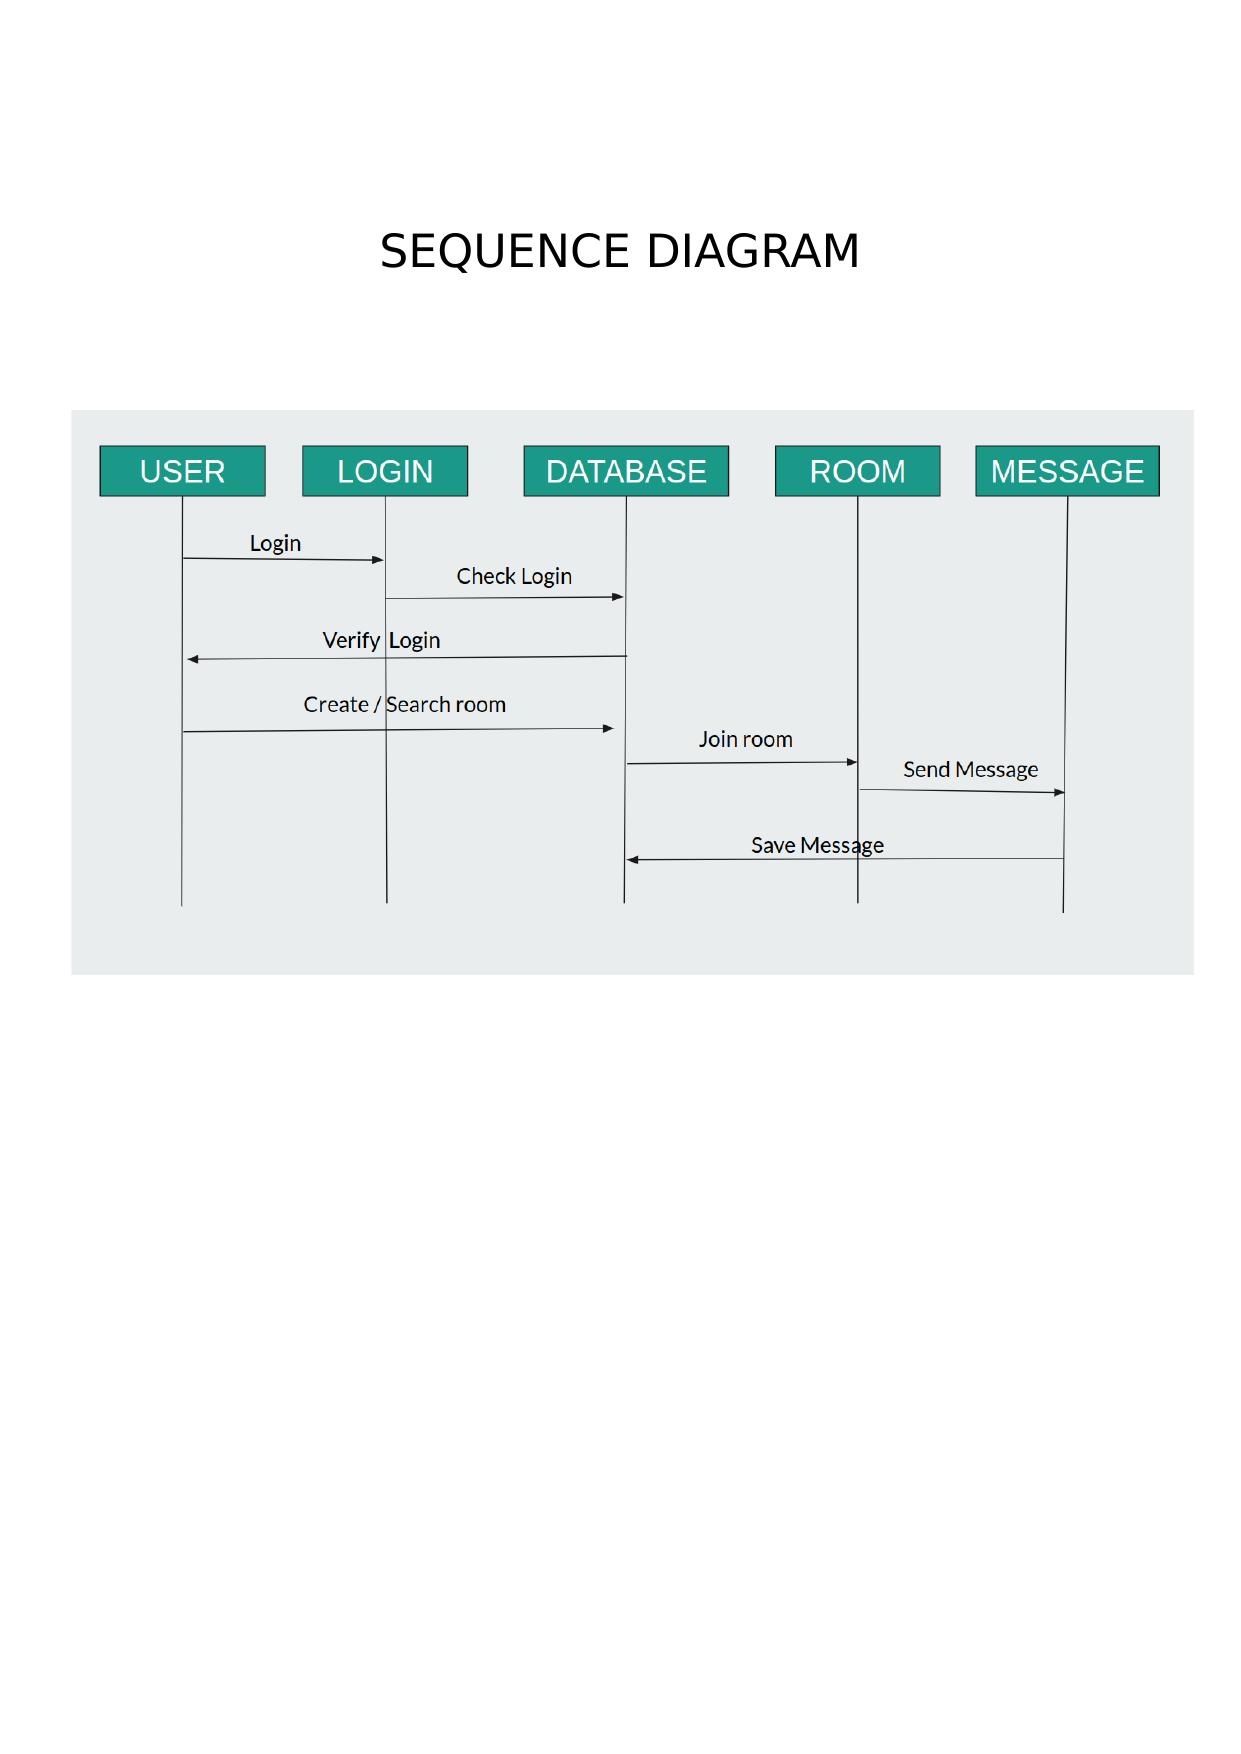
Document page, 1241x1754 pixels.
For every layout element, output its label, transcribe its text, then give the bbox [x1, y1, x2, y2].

text SEQUENCE DIAGRAM [118, 225, 1122, 279]
picture [71, 410, 1194, 975]
